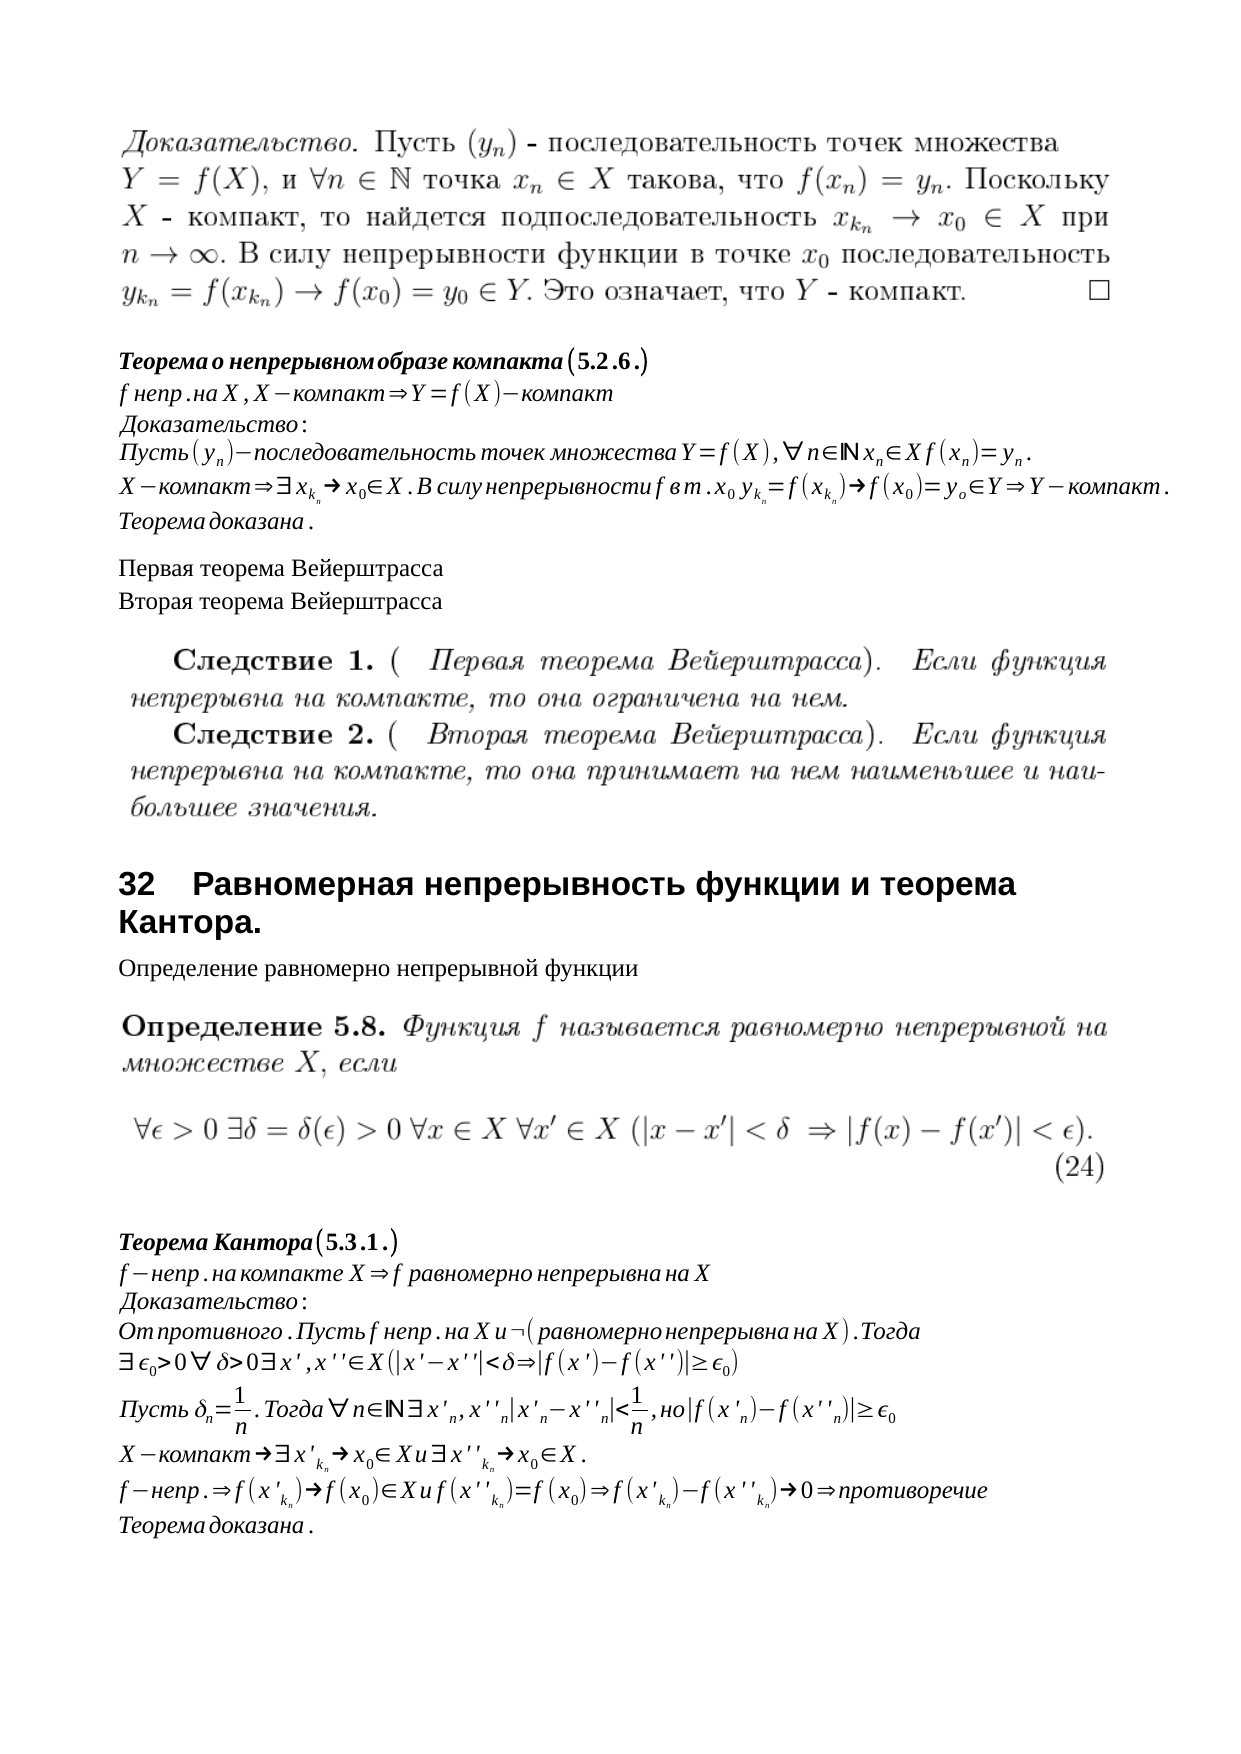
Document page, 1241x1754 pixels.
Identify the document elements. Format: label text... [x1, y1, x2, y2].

picture [118, 118, 1123, 326]
text Первая теорема Вейерштрасса Вторая теорема Вейерштрасса [118, 553, 1122, 615]
picture [118, 633, 1123, 825]
subtitle Равномерная непрерывность функции и теорема Кантора. [118, 864, 1122, 941]
picture [118, 1000, 1123, 1207]
text Определение равномерно непрерывной функции [118, 953, 1122, 982]
